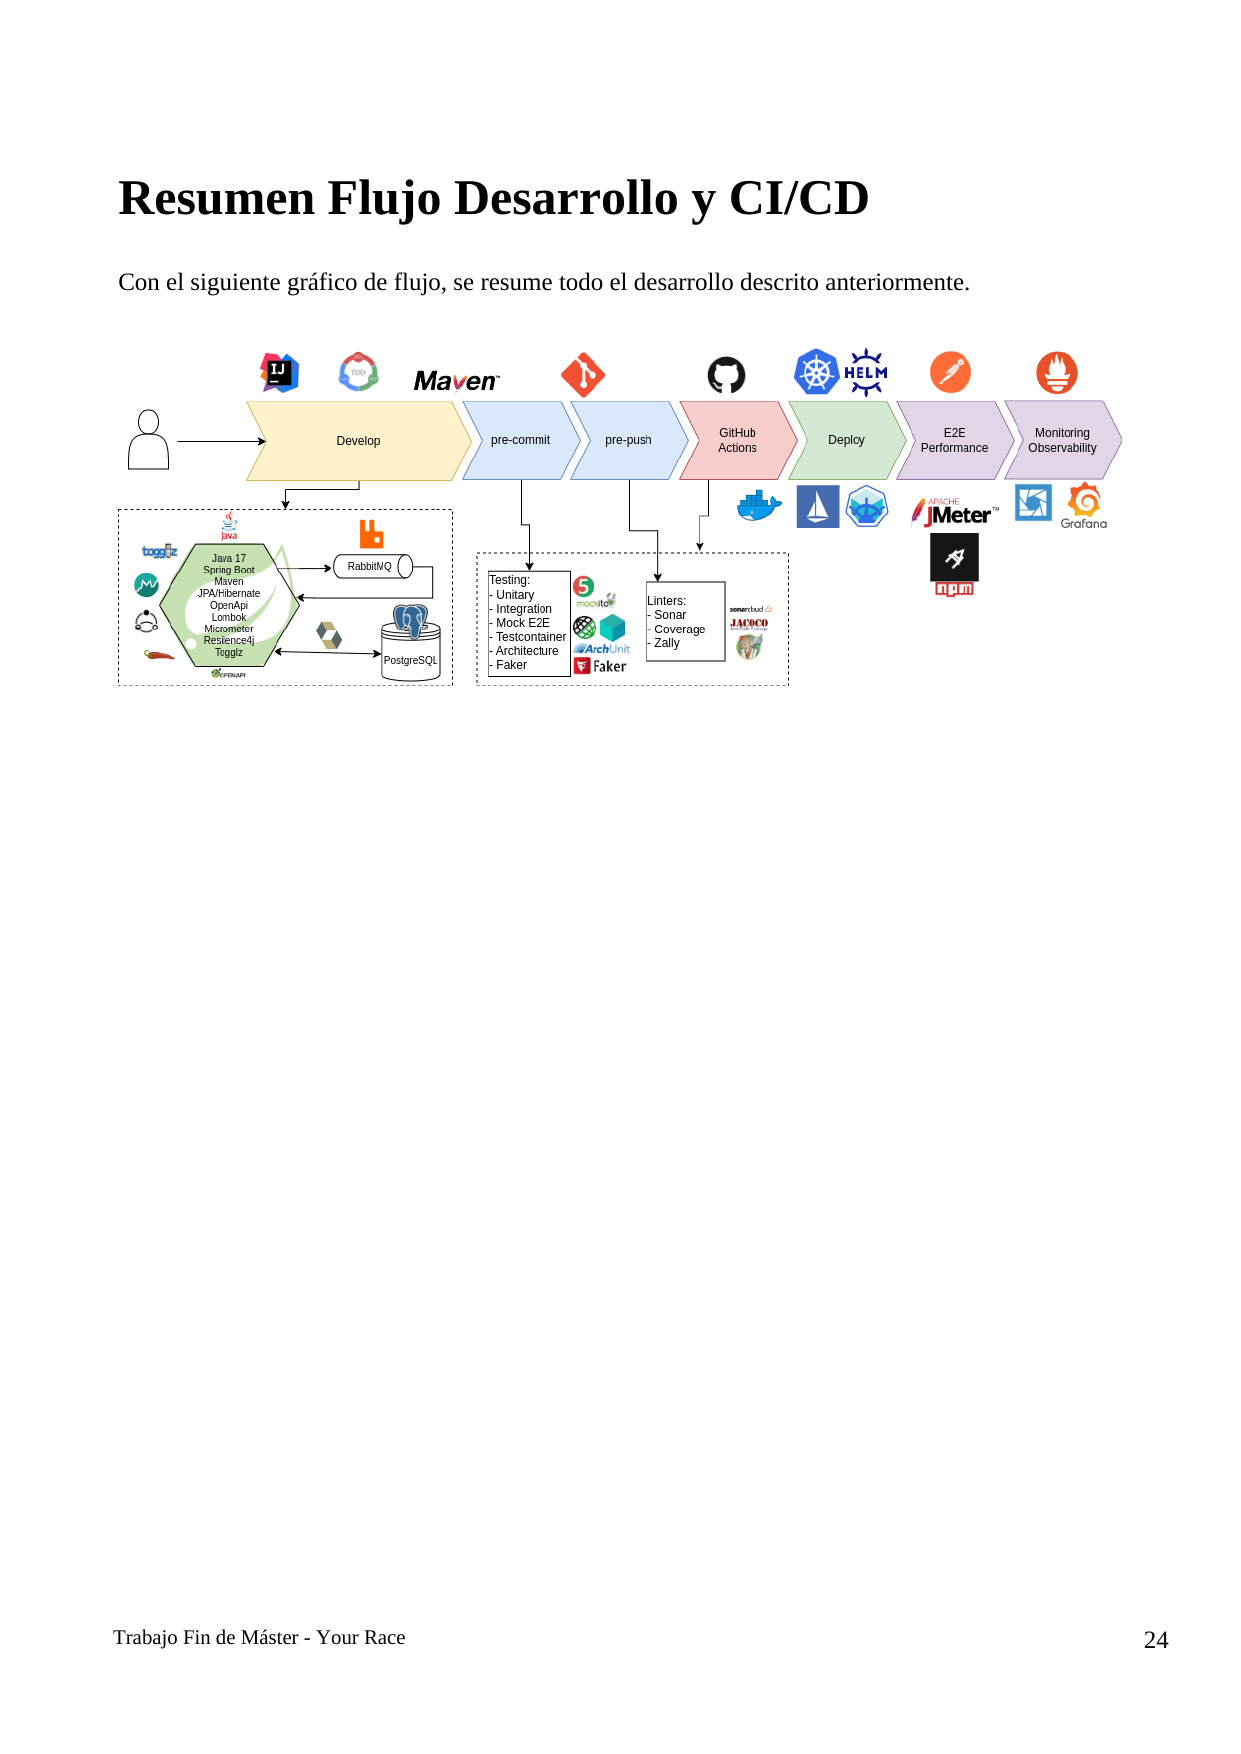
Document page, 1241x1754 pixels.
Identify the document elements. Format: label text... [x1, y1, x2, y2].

text Con el siguiente gráfico de flujo, se resume todo el desarrollo descrito anteriormente. [118, 267, 1122, 296]
picture [118, 345, 1123, 686]
subtitle Resumen Flujo Desarrollo y CI/CD [118, 168, 1122, 226]
